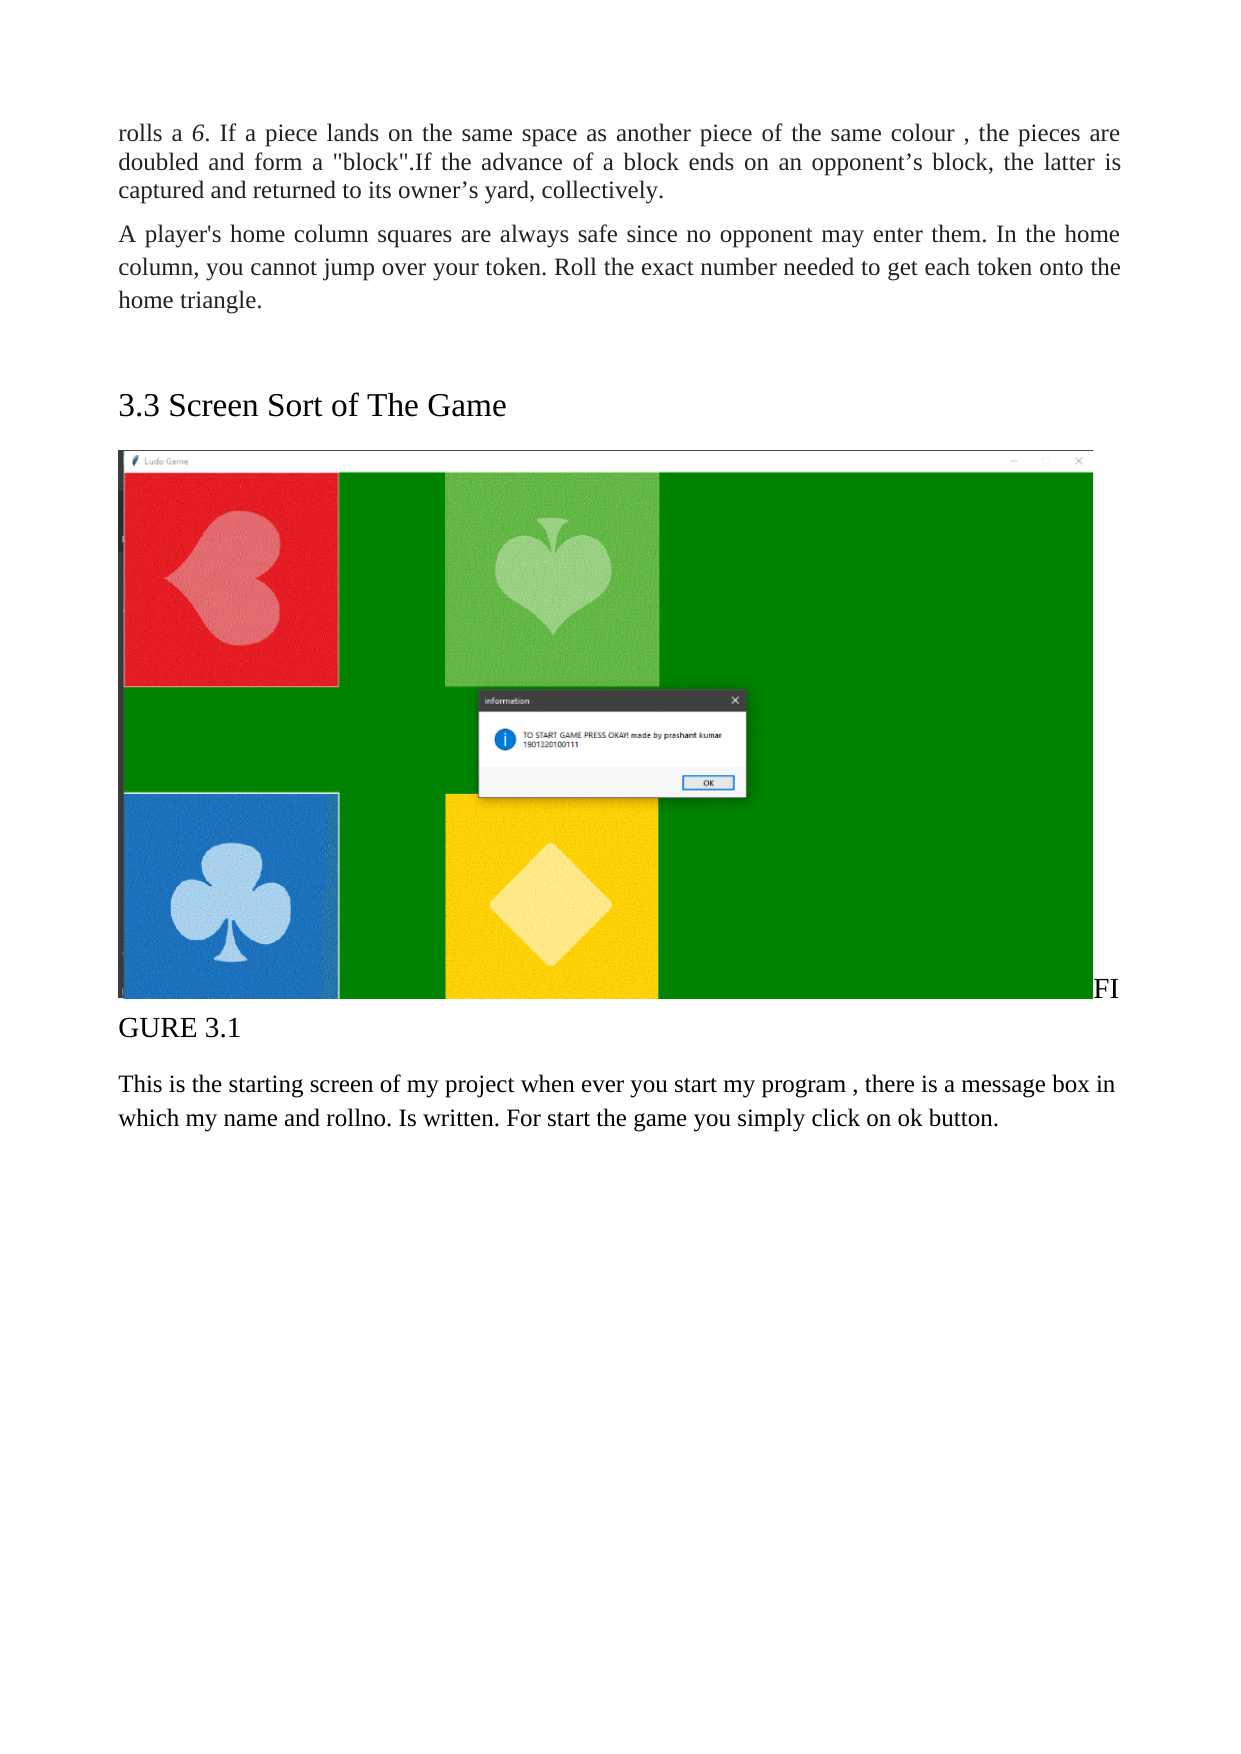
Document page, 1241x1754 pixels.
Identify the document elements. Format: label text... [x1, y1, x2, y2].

text 3.3 Screen Sort of The Game [118, 386, 1122, 424]
text rolls a 6. If a piece lands on the same space as another piece of the same colour , the pieces are doubled and form a "block".If the advance of a block ends on an opponent’s block, the latter is captured and returned to its owner’s yard, collectively. [118, 118, 1122, 204]
text A player's home column squares are always safe since no opponent may enter them. In the home column, you cannot jump over your token. Roll the exact number needed to get each token onto the home triangle. [118, 219, 1122, 314]
text FIGURE 3.1 [118, 451, 1122, 1044]
text This is the starting screen of my project when ever you start my program , there is a message box in which my name and rollno. Is written. For start the game you simply click on ok button. [118, 1069, 1122, 1131]
